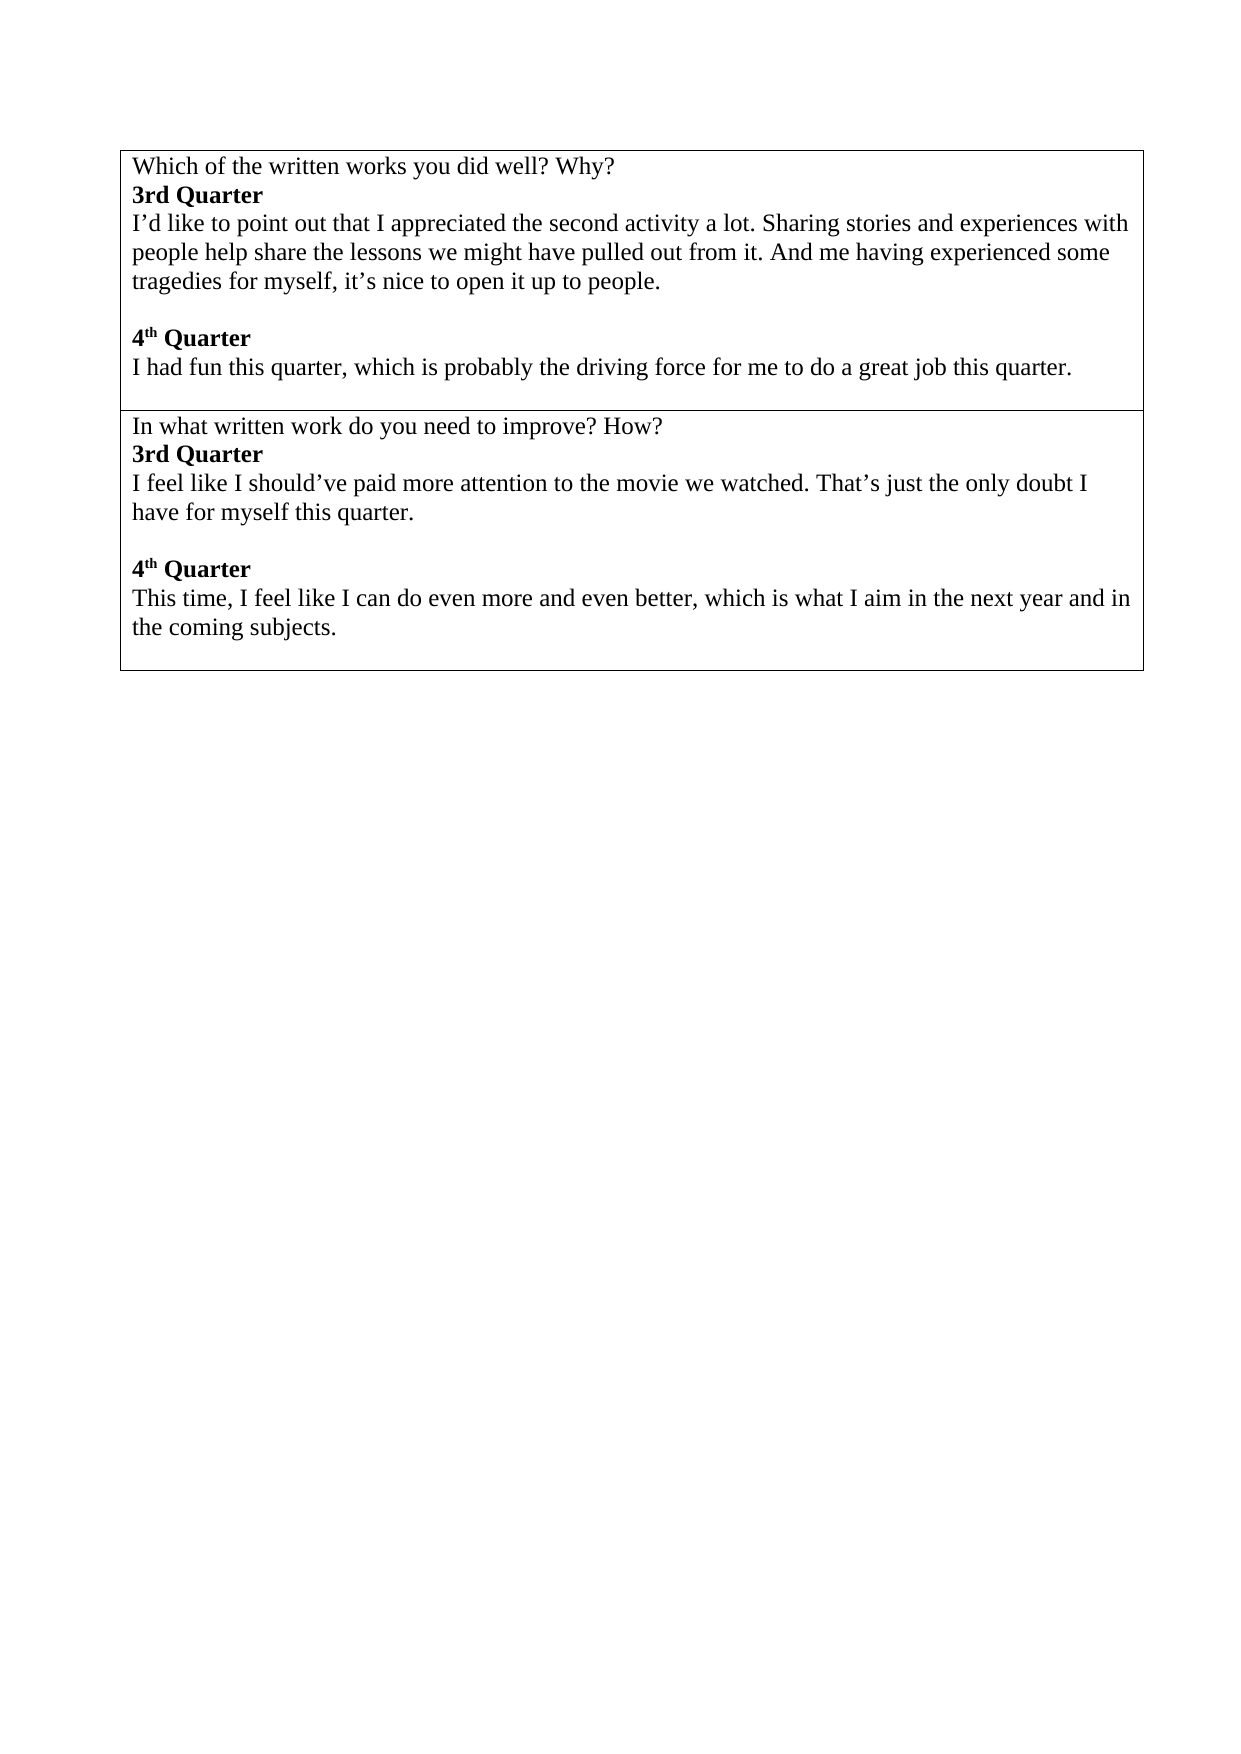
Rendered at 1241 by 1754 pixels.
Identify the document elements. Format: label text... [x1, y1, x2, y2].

table_cell Which of the written works you did well? Why? 3rd Quarter I’d like to point out that I appreciated the second activity a lot. Sharing stories and experiences with people help share the lessons we might have pulled out from it. And me having experienced some tragedies for myself, it’s nice to open it up to people. 4th Quarter I had fun this quarter, which is probably the driving force for me to do a great job this quarter. [121, 151, 1143, 410]
table_cell In what written work do you need to improve? How? 3rd Quarter I feel like I should’ve paid more attention to the movie we watched. That’s just the only doubt I have for myself this quarter. 4th Quarter This time, I feel like I can do even more and even better, which is what I aim in the next year and in the coming subjects. [121, 411, 1143, 669]
